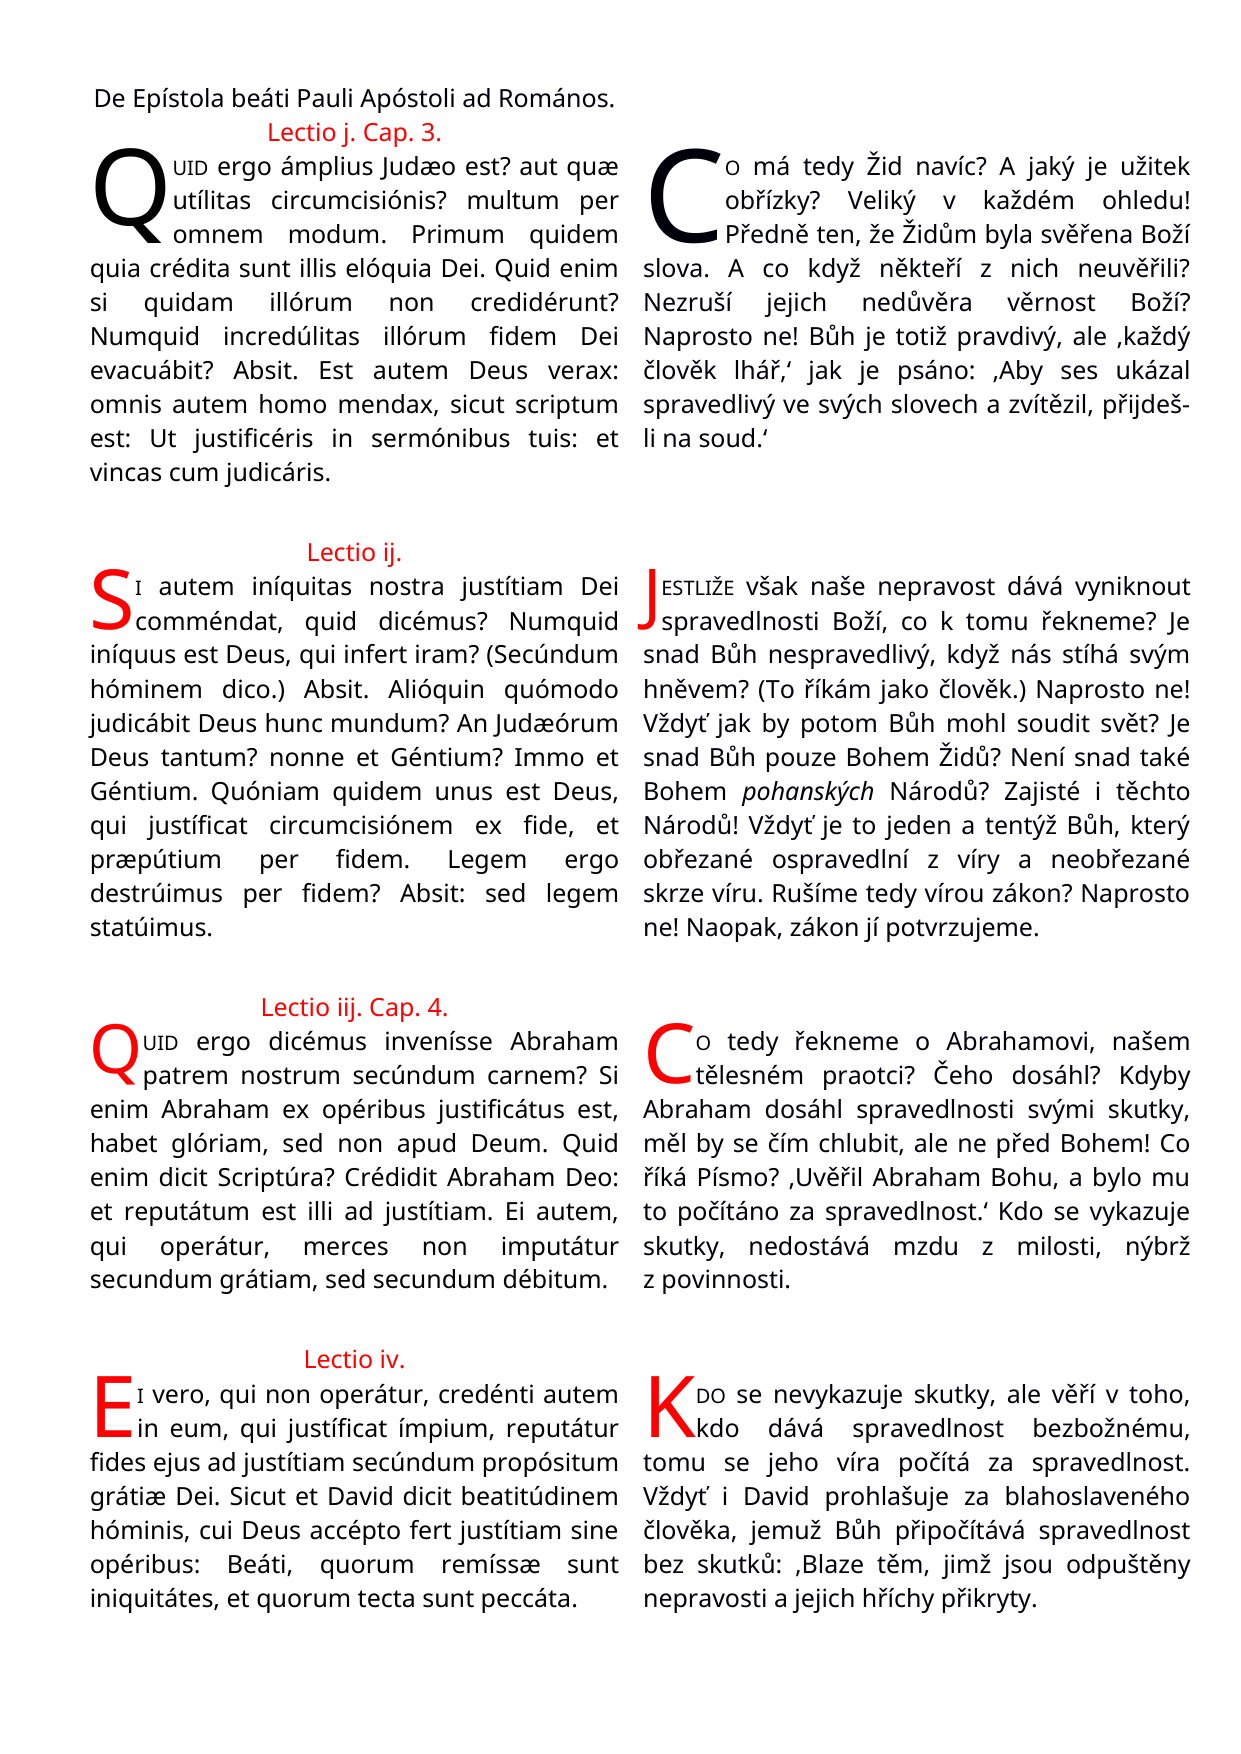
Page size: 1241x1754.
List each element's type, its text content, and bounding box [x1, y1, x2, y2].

table_cell Co tedy řekneme o Abrahamovi, našem tělesném praotci? Čeho dosáhl? Kdyby Abraham dosáhl spravedlnosti svými skutky, měl by se čím chlubit, ale ne před Bohem! Co říká Písmo? ‚Uvěřil Abraham Bohu, a bylo mu to počítáno za spravedlnost.‘ Kdo se vykazuje skutky, nedostává mzdu z milosti, nýbrž z povinnosti. [631, 984, 1203, 1336]
table_cell Co má tedy Žid navíc? A jaký je užitek obřízky? Veliký v každém ohledu! Předně ten, že Židům byla svěřena Boží slova. A co když někteří z nich neuvěřili? Nezruší jejich nedůvěra věrnost Boží? Naprosto ne! Bůh je totiž pravdivý, ale ‚každý člověk lhář,‘ jak je psáno: ‚Aby ses ukázal spravedlivý ve svých slovech a zvítězil, přijdeš-li na soud.‘ [631, 74, 1203, 529]
table_cell Lectio ij. Si autem iníquitas nostra justítiam Dei commén­dat, quid dicémus? Numquid iníquus est Deus, qui infert iram? (Secúndum hóminem dico.) Absit. Alióquin quómodo judicábit Deus hunc mundum? An Judæórum Deus tantum? nonne et Géntium? Immo et Géntium. Quóniam quidem unus est Deus, qui justíficat circumcisiónem ex fide, et præpútium per fidem. Legem ergo destrúimus per fidem? Absit: sed legem statúimus. [78, 529, 631, 984]
table_cell In I. Nocturno De Epístola beáti Pauli Apóstoli ad Romános. Lectio j. Cap. 3. Quid ergo ámplius Judæo est? aut quæ utílitas circumcisiónis? multum per omnem modum. Primum quidem quia crédita sunt illis elóquia Dei. Quid enim si quidam illórum non credidérunt? Numquid incredúlitas illórum fidem Dei evacuábit? Absit. Est autem Deus verax: omnis autem homo mendax, sicut scriptum est: Ut justificéris in sermónibus tuis: et vincas cum judicáris. [78, 74, 631, 529]
table_cell Lectio iij. Cap. 4. Quid ergo dicémus invenísse Abraham patrem nostrum secúndum carnem? Si enim Abraham ex opéribus justificátus est, habet glóriam, sed non apud Deum. Quid enim dicit Scriptúra? Crédidit Abraham Deo: et reputátum est illi ad justítiam. Ei autem, qui operátur‚ merces non imputátur secundum grátiam, sed secundum débitum. [78, 984, 631, 1336]
table_cell Kdo se nevykazuje skutky, ale věří v toho, kdo dává spravedlnost bezbožnému, tomu se jeho víra počítá za spravedlnost. Vždyť i David prohlašuje za blahoslaveného člověka, jemuž Bůh připočítává spravedlnost bez skutků: ‚Blaze těm, jimž jsou odpuštěny nepravosti a jejich hříchy přikryty. [631, 1336, 1203, 1655]
table_cell Jestliže však naše nepravost dává vyniknout spravedlnosti Boží, co k tomu řekneme? Je snad Bůh nespravedlivý, když nás stíhá svým hněvem? (To říkám jako člověk.) Naprosto ne! Vždyť jak by potom Bůh mohl soudit svět? Je snad Bůh pouze Bohem Židů? Není snad také Bohem pohanských Národů? Zajisté i těchto Národů! Vždyť je to jeden a tentýž Bůh, který obřezané ospravedlní z víry a neobřezané skrze víru. Rušíme tedy vírou zákon? Naprosto ne! Naopak, zákon jí potvrzujeme. [631, 529, 1203, 984]
table_cell Lectio iv. Ei vero, qui non operátur, credénti autem in eum, qui justíficat ímpium, reputátur fides ejus ad justítiam secúndum propósitum grátiæ Dei. Sicut et David dicit beatitúdinem hóminis, cui Deus accépto fert justítiam sine opéribus: Beáti, quorum remíssæ sunt iniquitátes, et quorum tecta sunt peccáta. [78, 1336, 631, 1655]
